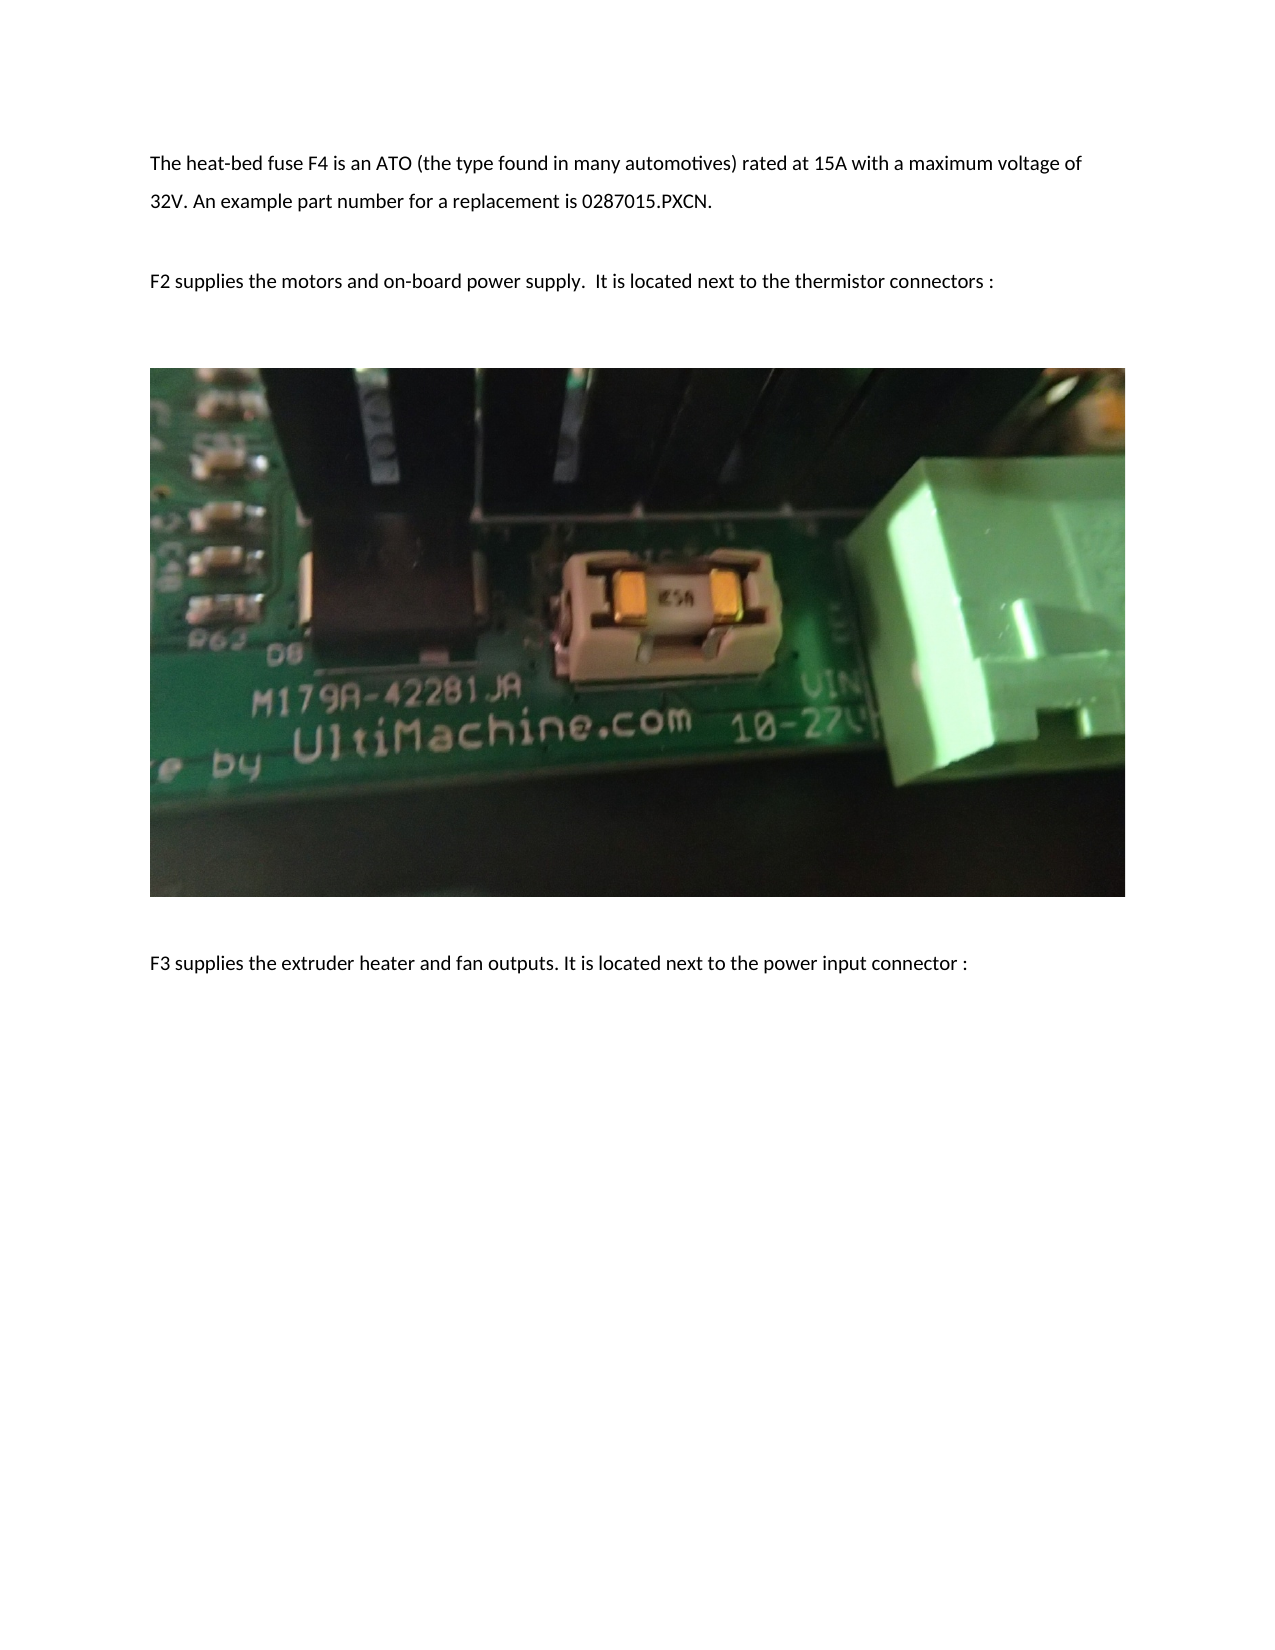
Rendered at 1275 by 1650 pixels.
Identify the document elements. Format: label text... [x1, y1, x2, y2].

text The heat-bed fuse F4 is an ATO (the type found in many automotives) rated at 15A with a maximum voltage of 32V. An example part number for a replacement is 0287015.PXCN. [150, 150, 1125, 213]
text F2 supplies the motors and on-board power supply. It is located next to the thermistor connectors : [150, 268, 1125, 293]
text F3 supplies the extruder heater and fan outputs. It is located next to the power input connector : [150, 951, 1125, 976]
